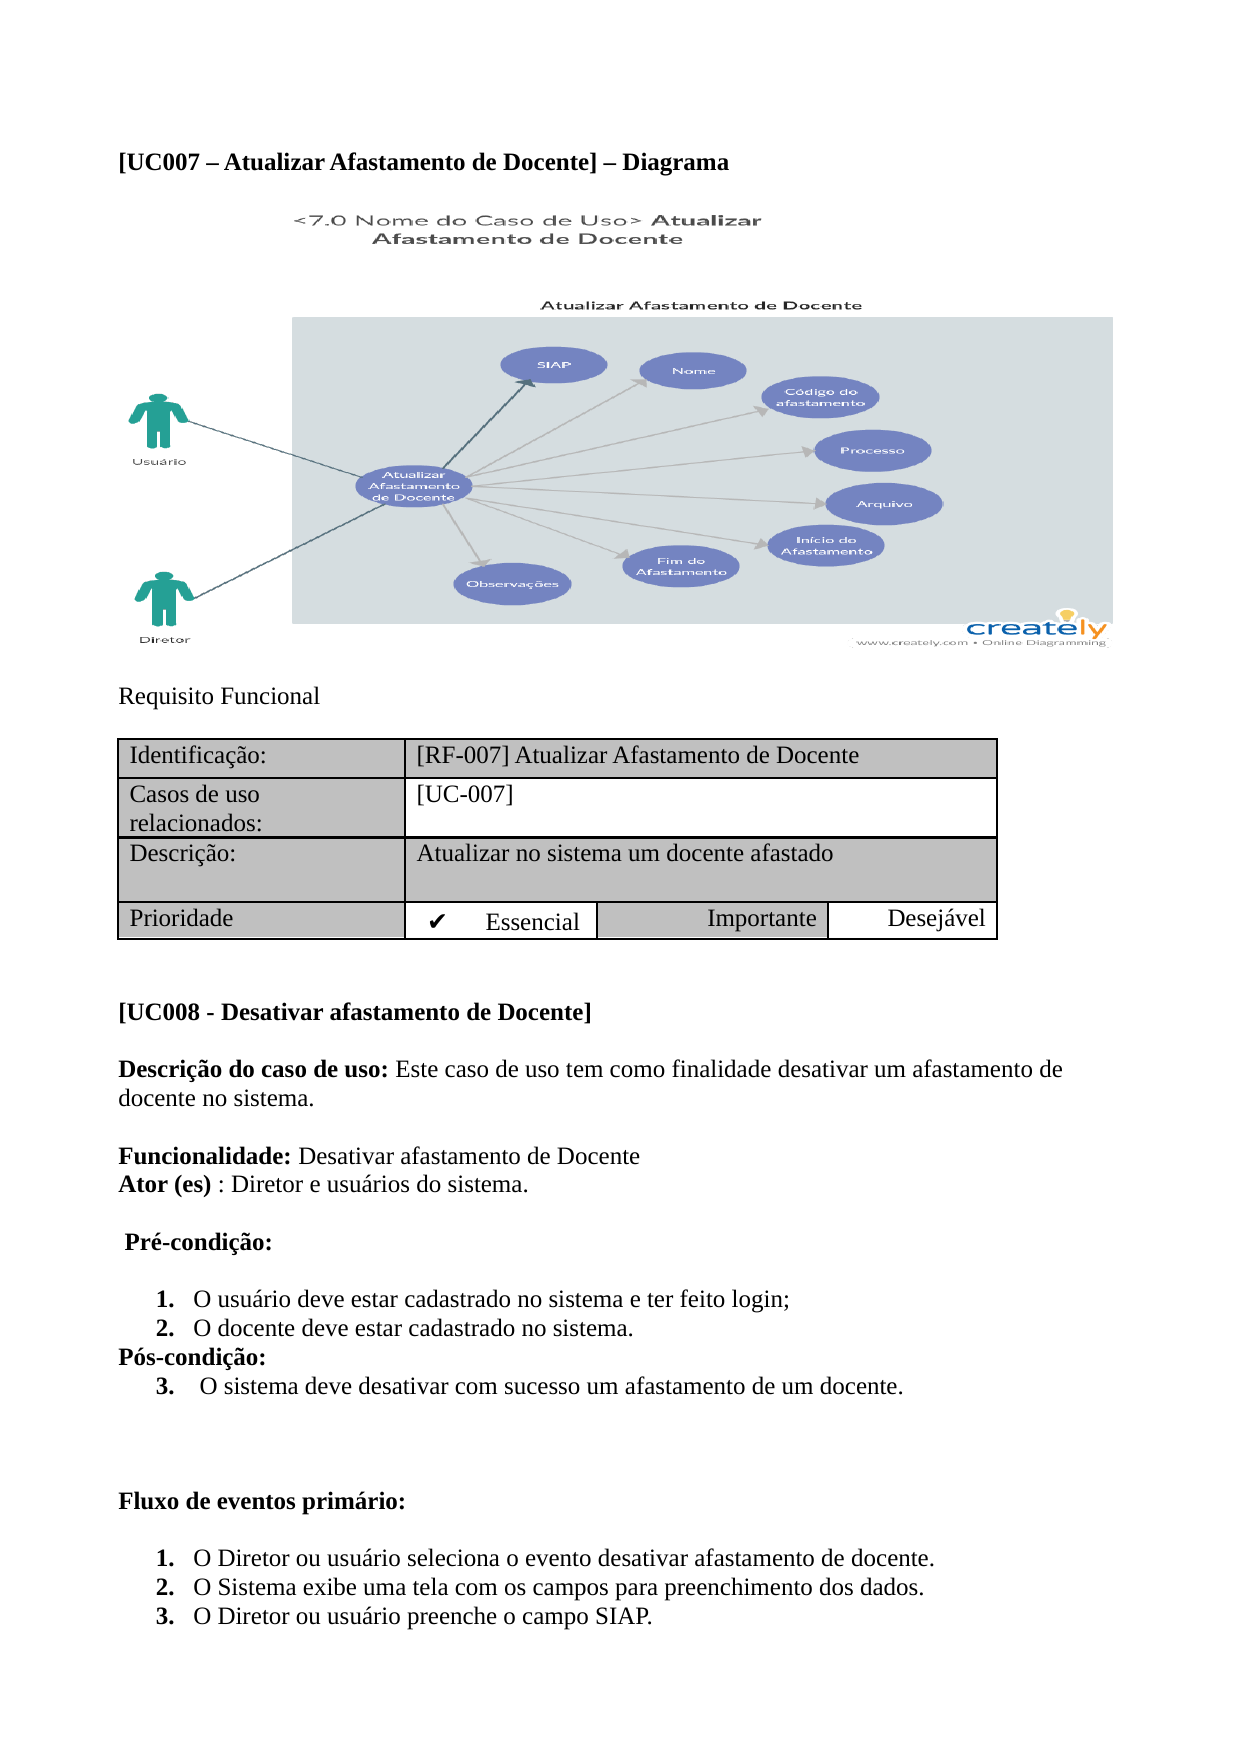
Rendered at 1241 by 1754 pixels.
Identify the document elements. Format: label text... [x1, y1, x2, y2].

text Fluxo de eventos primário: [118, 1486, 1122, 1514]
list O Sistema exibe uma tela com os campos para preenchimento dos dados. [156, 1572, 1122, 1601]
text Funcionalidade: Desativar afastamento de Docente [118, 1141, 1122, 1169]
text Pré-condição: [118, 1227, 1122, 1256]
table_cell Descrição: [119, 839, 404, 901]
list O Diretor ou usuário preenche o campo SIAP. [156, 1601, 1122, 1629]
table_cell [UC-007] [406, 779, 996, 836]
text Descrição do caso de uso: Este caso de uso tem como finalidade desativar um afastamento de docente no sistema. [118, 1054, 1122, 1112]
table_cell Casos de uso relacionados: [119, 779, 404, 836]
table_cell Importante [598, 903, 827, 937]
table_cell Desejável [829, 903, 996, 937]
text Ator (es) : Diretor e usuários do sistema. [118, 1169, 1122, 1198]
list O usuário deve estar cadastrado no sistema e ter feito login; [156, 1284, 1122, 1313]
text Requisito Funcional [118, 681, 1122, 709]
table_header [RF-007] Atualizar Afastamento de Docente [406, 740, 996, 777]
table_cell Prioridade [119, 903, 404, 937]
list O sistema deve desativar com sucesso um afastamento de um docente. [156, 1371, 1122, 1399]
list O Diretor ou usuário seleciona o evento desativar afastamento de docente. [156, 1543, 1122, 1572]
text [UC007 – Atualizar Afastamento de Docente] – Diagrama [118, 147, 1122, 176]
text Pós-condição: [118, 1342, 1122, 1371]
text [UC008 - Desativar afastamento de Docente] [118, 997, 1122, 1026]
table_cell ✔ Essencial [406, 903, 596, 937]
table_cell Atualizar no sistema um docente afastado [406, 839, 996, 901]
list O docente deve estar cadastrado no sistema. [156, 1313, 1122, 1342]
table_header Identificação: [119, 740, 404, 777]
